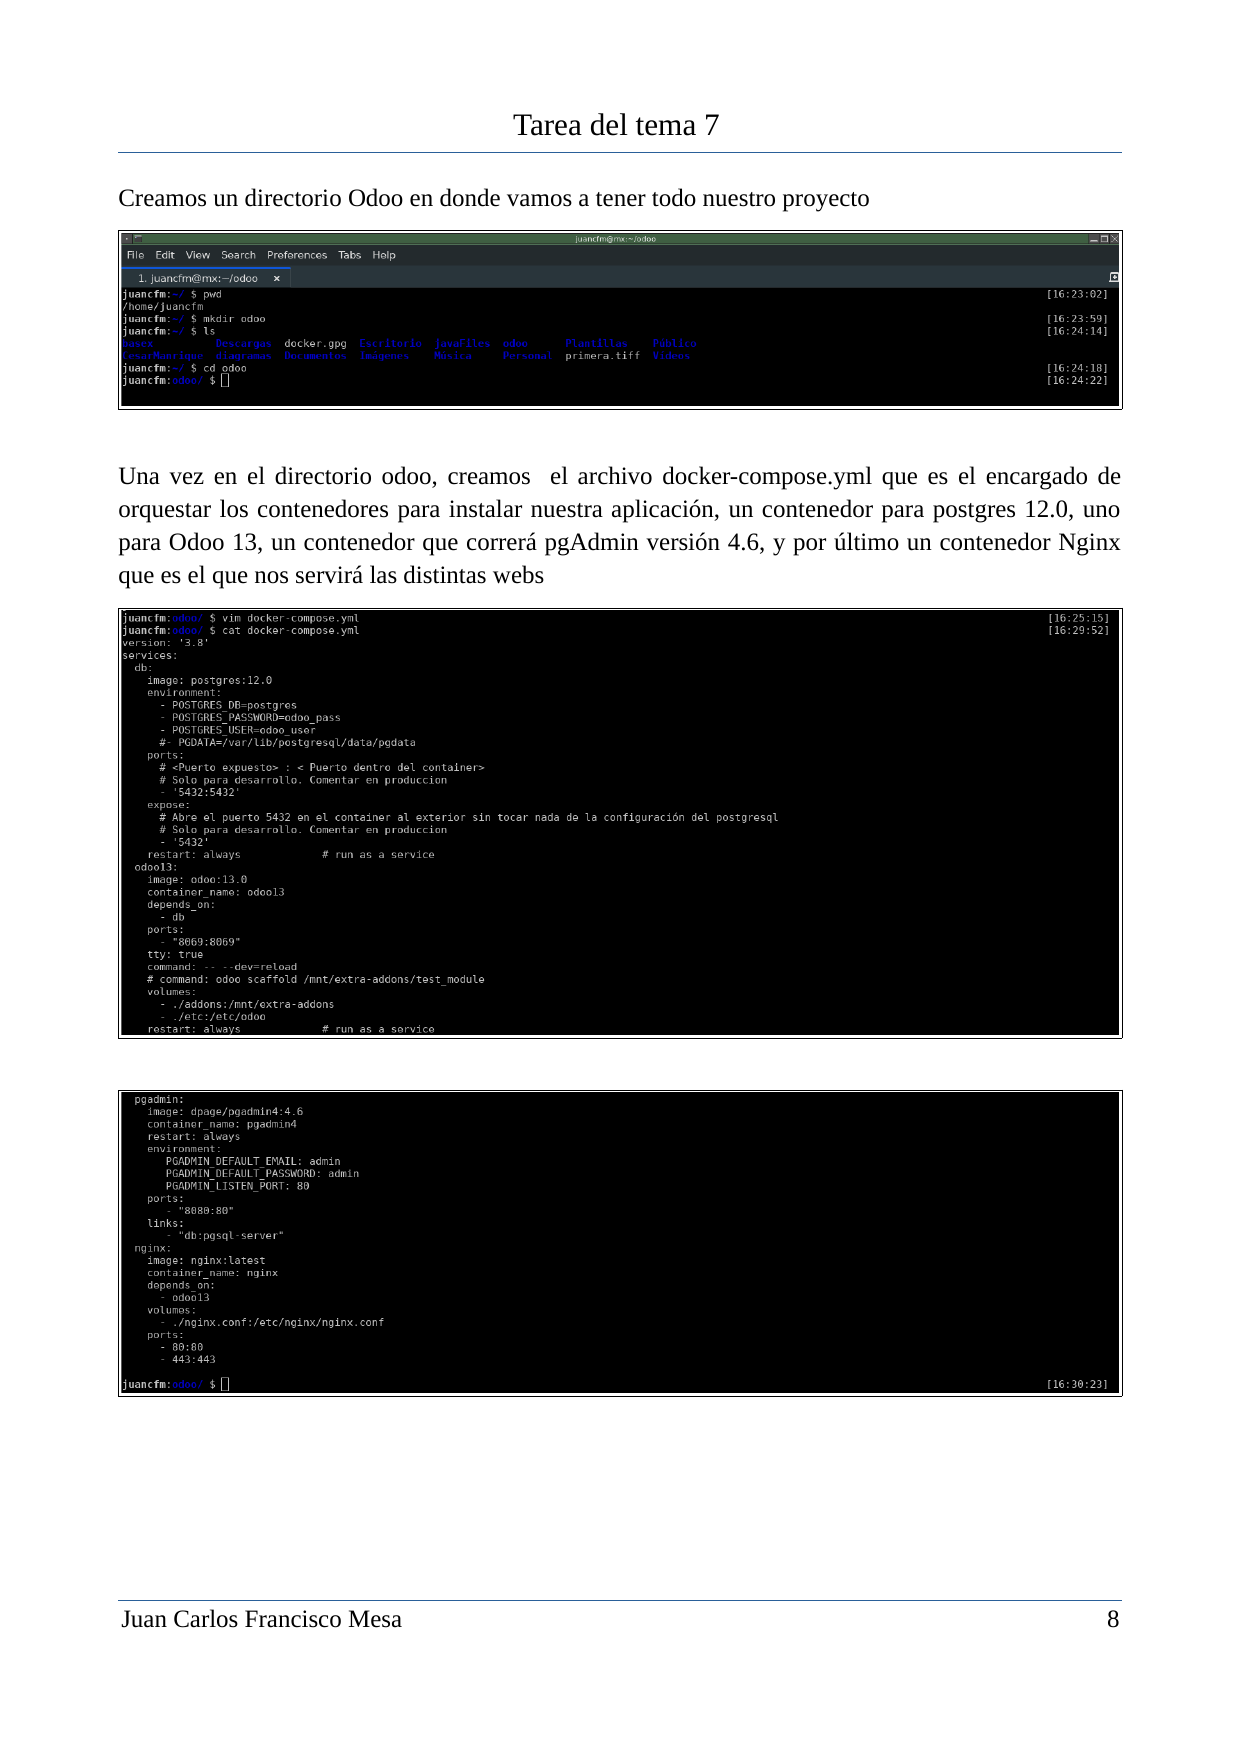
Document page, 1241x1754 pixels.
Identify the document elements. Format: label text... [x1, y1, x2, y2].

picture [121, 1092, 1119, 1393]
picture [121, 233, 1119, 406]
picture [121, 610, 1119, 1035]
text Una vez en el directorio odoo, creamos el archivo docker-compose.yml que es el encargado de orquestar los contenedores para instalar nuestra aplicación, un contenedor para postgres 12.0, uno para Odoo 13, un contenedor que correrá pgAdmin versión 4.6, y por último un contenedor Nginx que es el que nos servirá las distintas webs [118, 461, 1122, 589]
text Creamos un directorio Odoo en donde vamos a tener todo nuestro proyecto [118, 183, 1122, 212]
